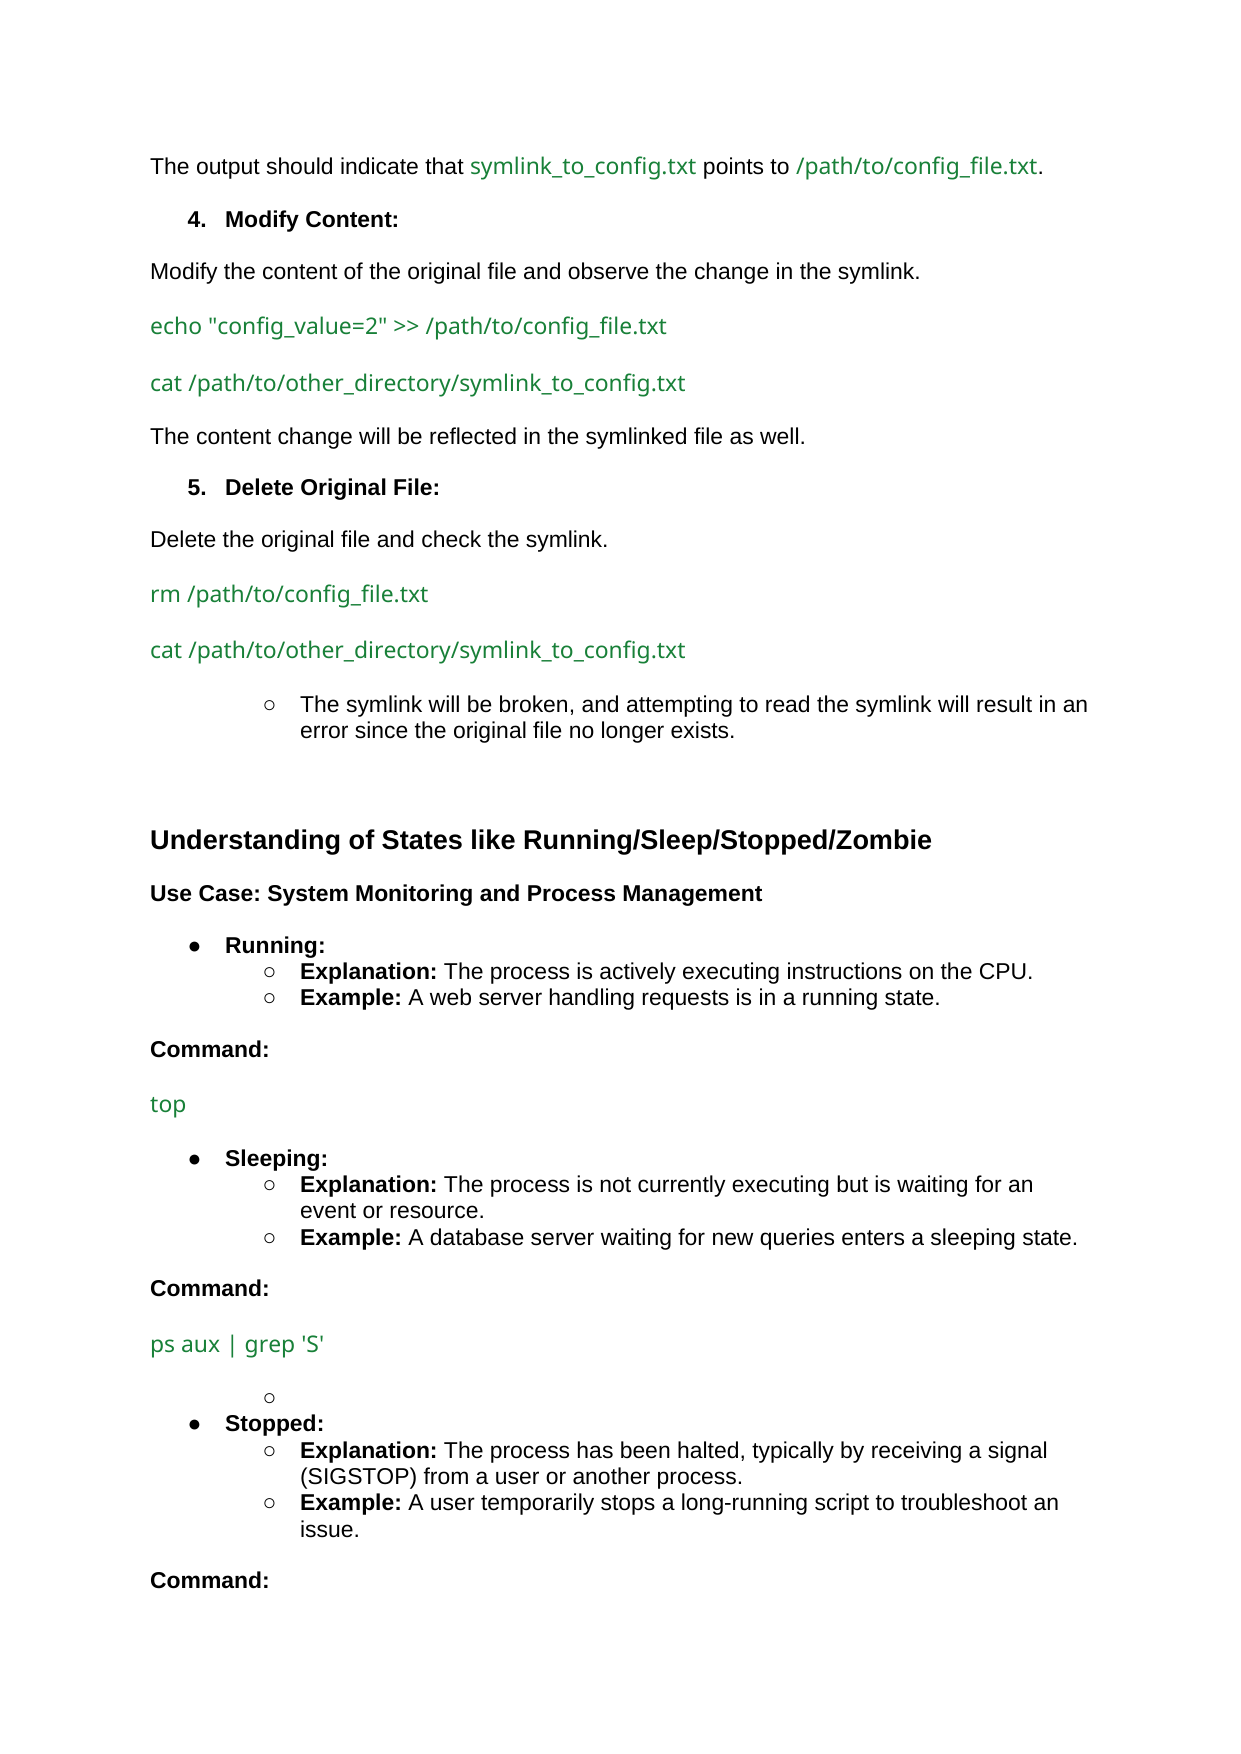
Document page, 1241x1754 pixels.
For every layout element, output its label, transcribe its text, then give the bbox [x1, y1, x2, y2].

list The symlink will be broken, and attempting to read the symlink will result in an error since the original file no longer exists. [262, 691, 1090, 743]
list Example: A database server waiting for new queries enters a sleeping state. [262, 1224, 1090, 1250]
list Sleeping: [187, 1144, 1090, 1171]
text Command: top [150, 1036, 1090, 1119]
list Modify Content: [187, 206, 1090, 233]
list Running: [187, 932, 1090, 958]
text The output should indicate that symlink_to_config.txt points to /path/to/config_file.txt. [150, 150, 1090, 181]
list Example: A user temporarily stops a long-running script to troubleshoot an issue. [262, 1489, 1090, 1542]
subtitle Use Case: System Monitoring and Process Management [150, 880, 1090, 907]
text cat /path/to/other_directory/symlink_to_config.txt [150, 367, 1090, 398]
subtitle Understanding of States like Running/Sleep/Stopped/Zombie [150, 824, 1090, 855]
text Command: ps aux | grep 'S' [150, 1275, 1090, 1359]
list Stopped: [187, 1410, 1090, 1437]
list Explanation: The process is not currently executing but is waiting for an event or resource. [262, 1171, 1090, 1224]
text Delete the original file and check the symlink. rm /path/to/config_file.txt [150, 526, 1090, 609]
text cat /path/to/other_directory/symlink_to_config.txt [150, 634, 1090, 666]
list Example: A web server handling requests is in a running state. [262, 984, 1090, 1011]
list Explanation: The process has been halted, typically by receiving a signal (SIGSTOP) from a user or another process. [262, 1437, 1090, 1489]
text Command: [150, 1567, 1090, 1593]
text The content change will be reflected in the symlinked file as well. [150, 423, 1090, 449]
text Modify the content of the original file and observe the change in the symlink. echo "config_value=2" >> /path/to/config_file.txt [150, 258, 1090, 342]
list Delete Original File: [187, 474, 1090, 501]
list Explanation: The process is actively executing instructions on the CPU. [262, 958, 1090, 984]
